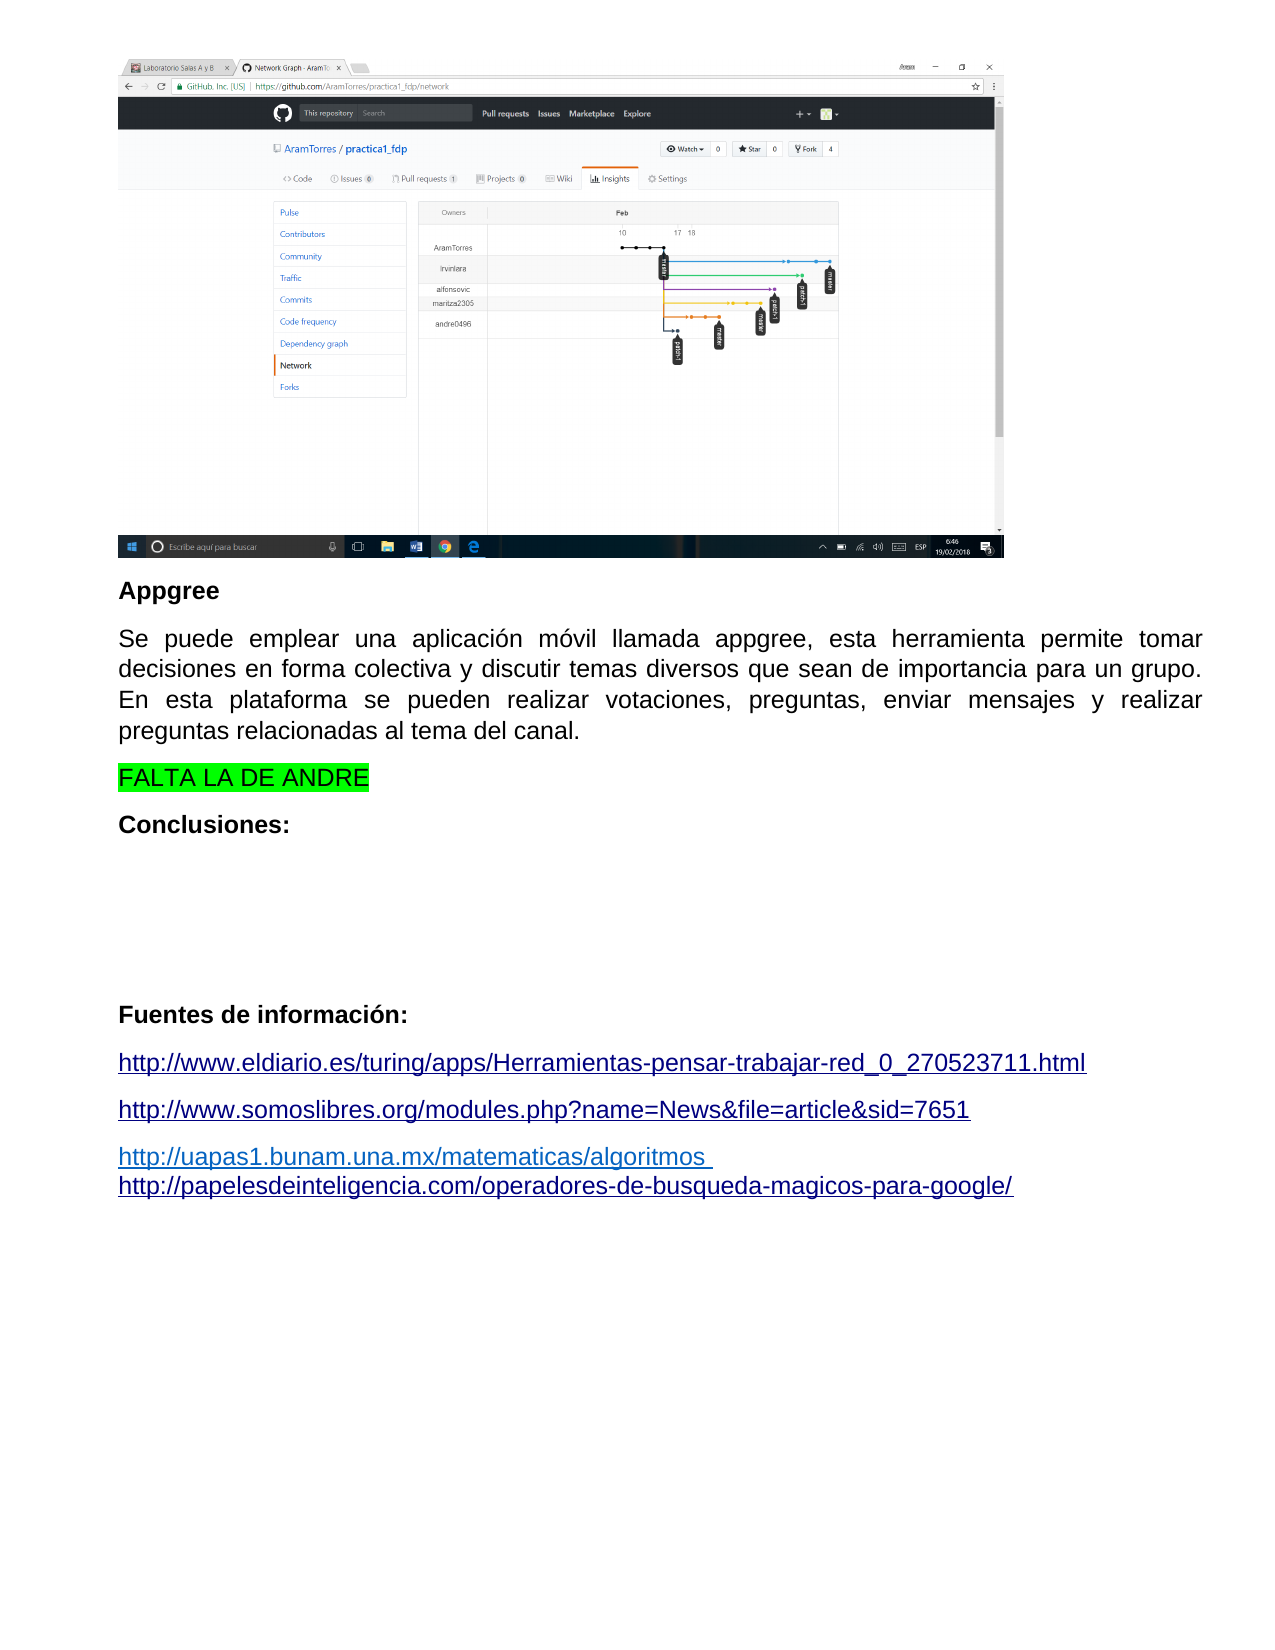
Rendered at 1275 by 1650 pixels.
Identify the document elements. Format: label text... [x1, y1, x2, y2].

text Conclusiones: [118, 811, 1205, 839]
text Fuentes de información: [118, 1000, 1205, 1029]
text http://papelesdeinteligencia.com/operadores-de-busqueda-magicos-para-google/ [118, 1171, 1205, 1200]
text http://uapas1.bunam.una.mx/matematicas/algoritmos [118, 1142, 1205, 1171]
text Se puede emplear una aplicación móvil llamada appgree, esta herramienta permite tomar decisiones en forma colectiva y discutir temas diversos que sean de importancia para un grupo. En esta plataforma se pueden realizar votaciones, preguntas, enviar mensajes y realizar preguntas relacionadas al tema del canal. [118, 623, 1205, 744]
text http://www.somoslibres.org/modules.php?name=News&file=article&sid=7651 [118, 1095, 1205, 1124]
text Appgree [118, 576, 1205, 605]
text FALTA LA DE ANDRE [118, 763, 1205, 792]
text http://www.eldiario.es/turing/apps/Herramientas-pensar-trabajar-red_0_270523711.html [118, 1047, 1205, 1076]
